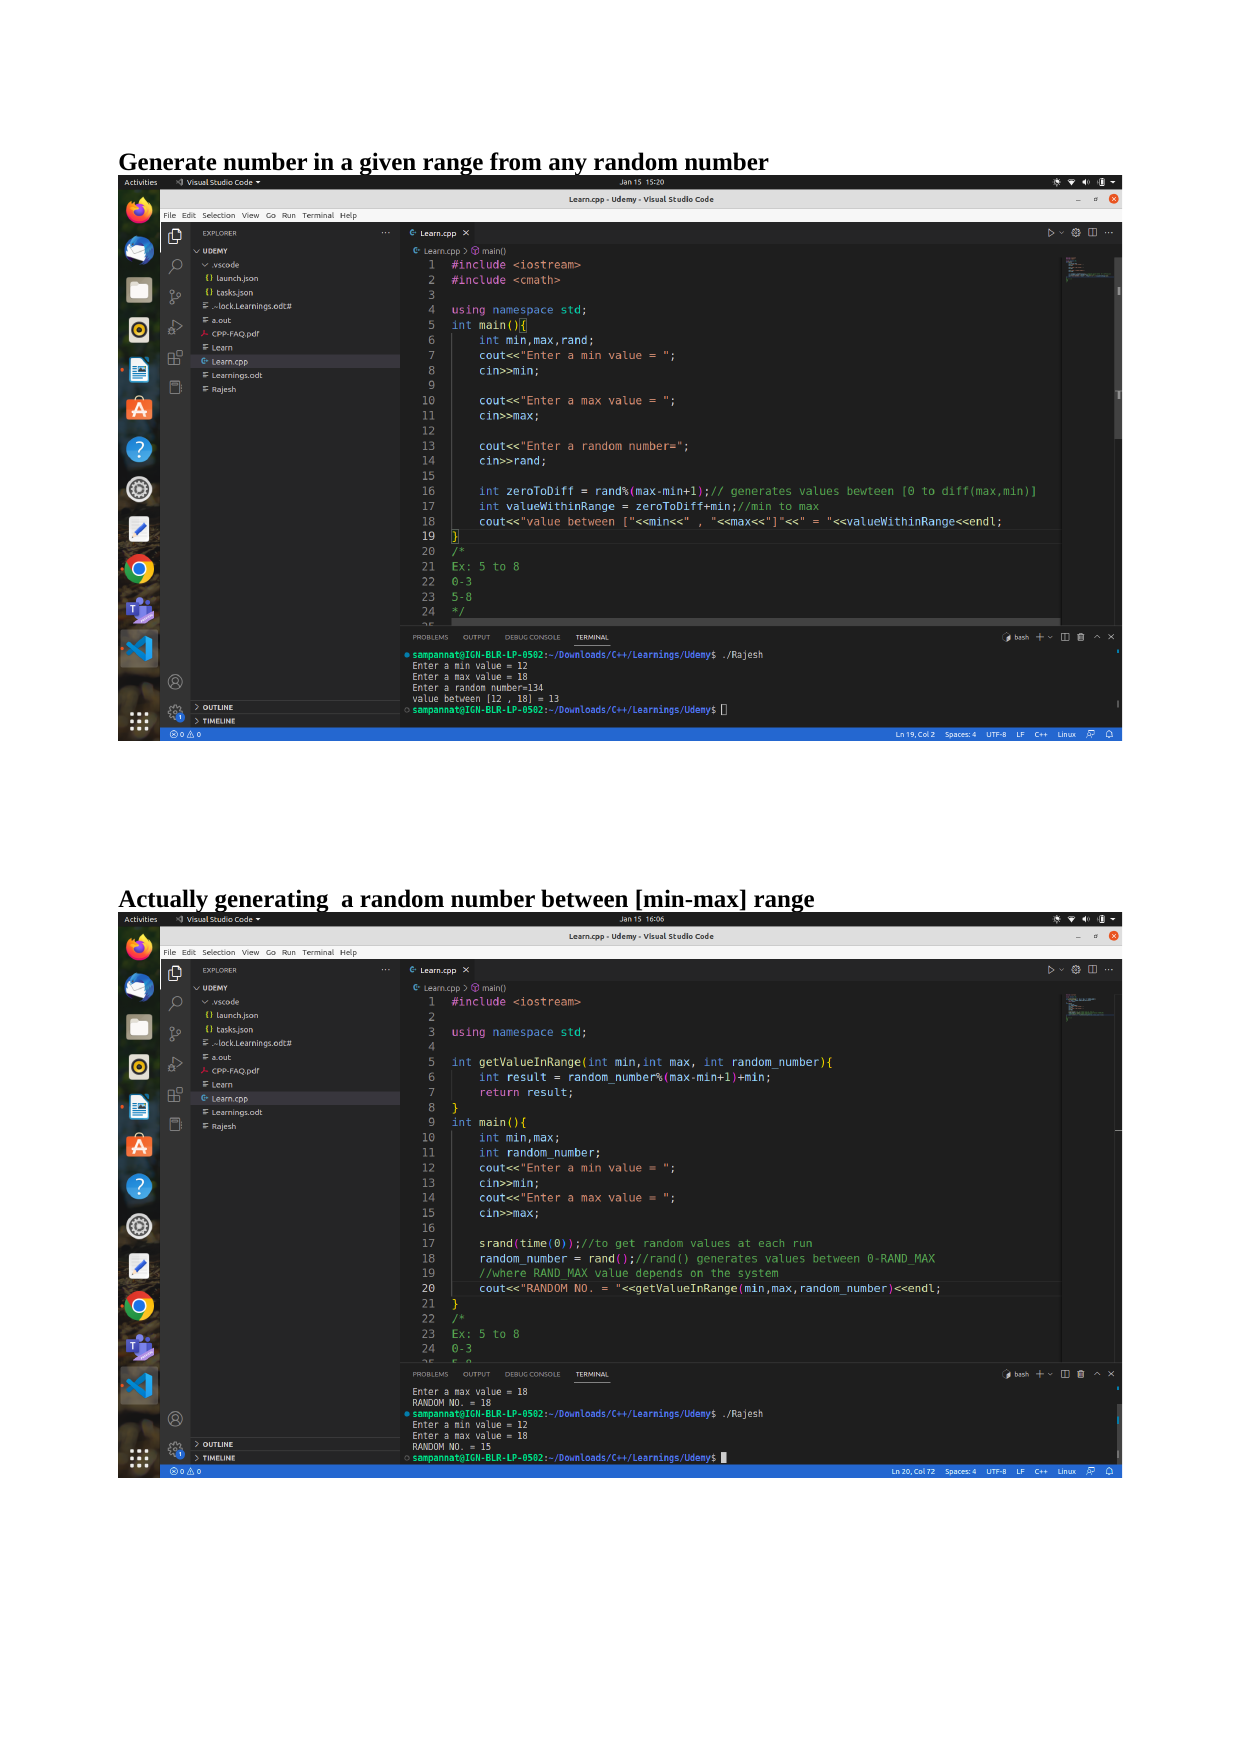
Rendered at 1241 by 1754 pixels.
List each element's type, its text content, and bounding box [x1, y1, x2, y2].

picture [118, 912, 1123, 1478]
picture [118, 175, 1123, 741]
text Generate number in a given range from any random number [118, 147, 1122, 175]
text Actually generating a random number between [min-max] range [118, 884, 1122, 912]
